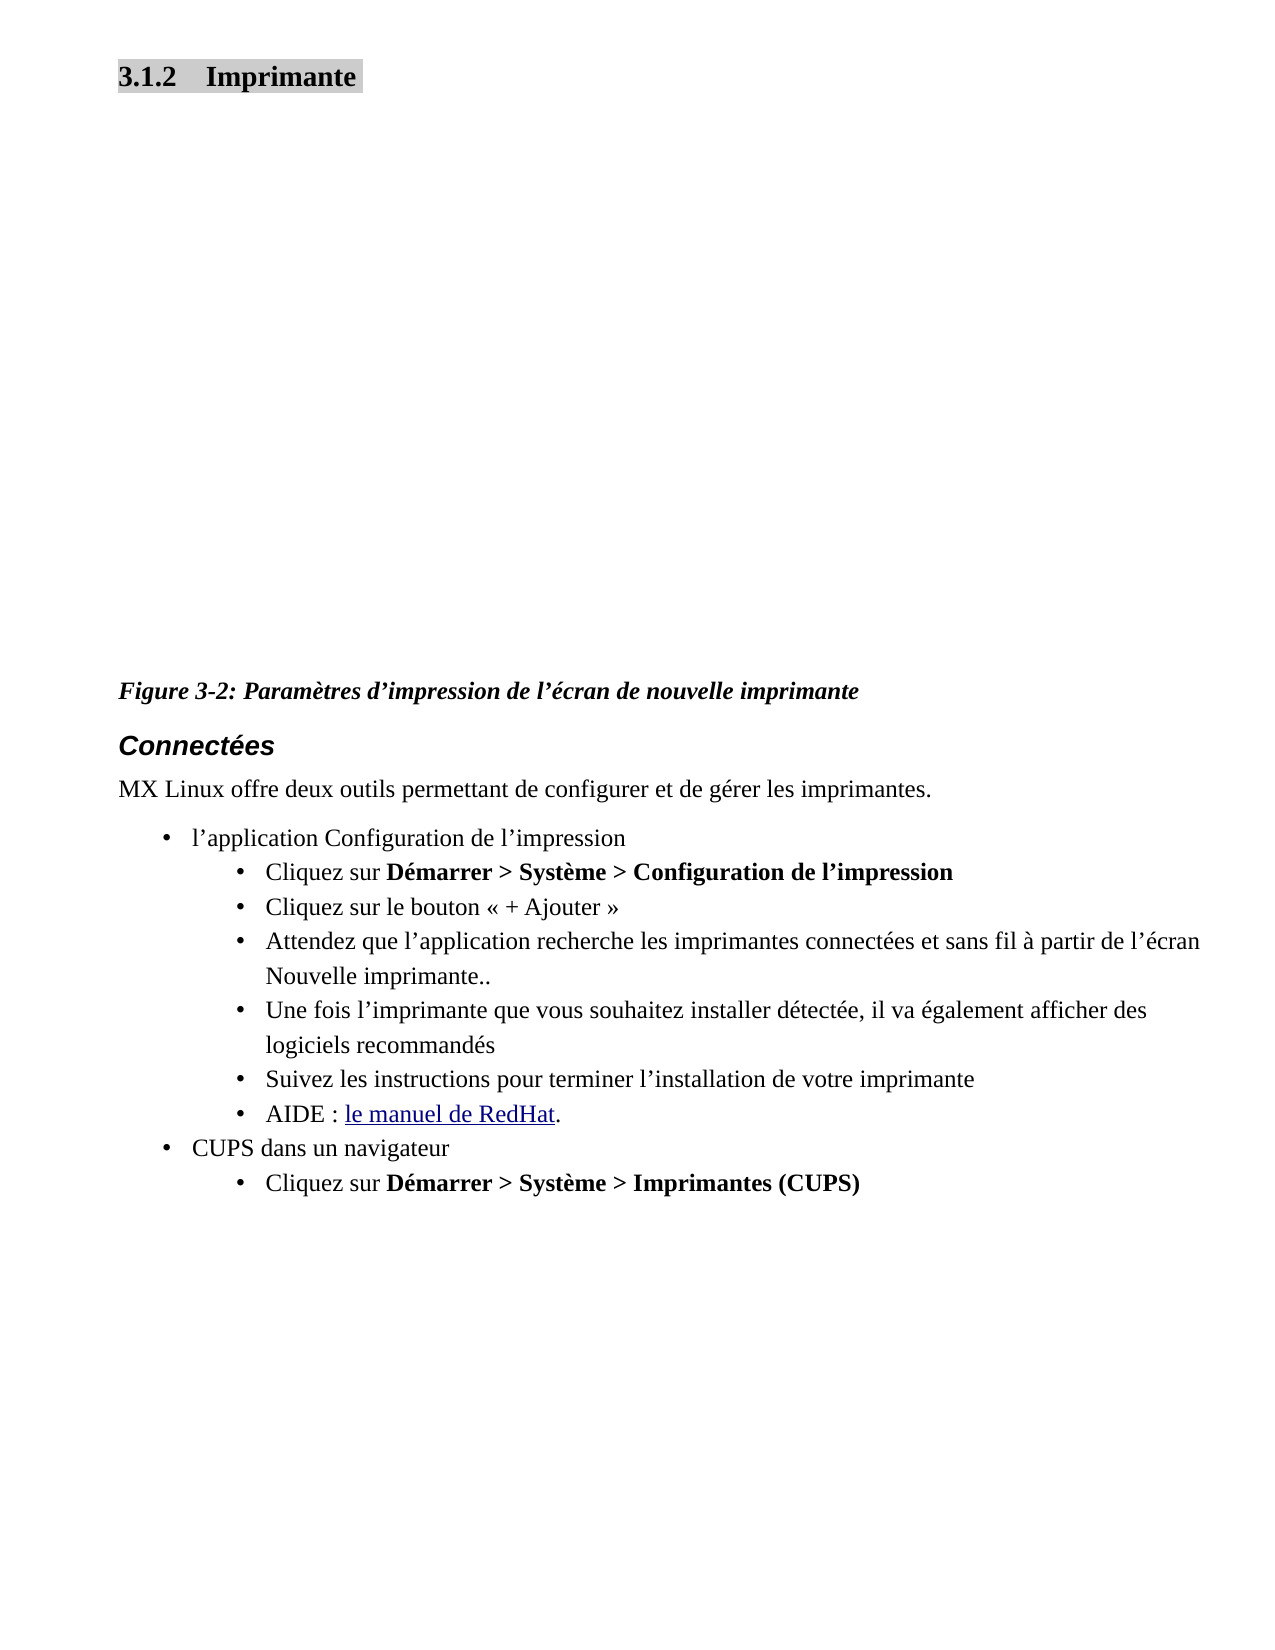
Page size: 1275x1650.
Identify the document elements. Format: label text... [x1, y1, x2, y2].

subtitle Connectées [118, 729, 1216, 761]
list AIDE : le manuel de RedHat. [236, 1099, 1216, 1127]
list Cliquez sur Démarrer > Système > Configuration de l’impression [236, 857, 1216, 886]
list Une fois l’imprimante que vous souhaitez installer détectée, il va également afficher des logiciels recommandés [236, 995, 1216, 1058]
subtitle 3.1.2 Imprimante [363, 59, 1216, 93]
text MX Linux offre deux outils permettant de configurer et de gérer les imprimantes. [118, 774, 1216, 803]
text Figure 3-2: Paramètres d’impression de l’écran de nouvelle imprimante [118, 676, 1216, 704]
list Cliquez sur Démarrer > Système > Imprimantes (CUPS) [236, 1168, 1216, 1196]
list Suivez les instructions pour terminer l’installation de votre imprimante [236, 1064, 1216, 1093]
subtitle 3.1.2 Imprimante [118, 59, 176, 93]
list l’application Configuration de l’impression [162, 823, 1216, 852]
list Attendez que l’application recherche les imprimantes connectées et sans fil à partir de l’écran Nouvelle imprimante.. [236, 926, 1216, 989]
list Cliquez sur le bouton « + Ajouter » [236, 892, 1216, 921]
list CUPS dans un navigateur [162, 1133, 1216, 1162]
